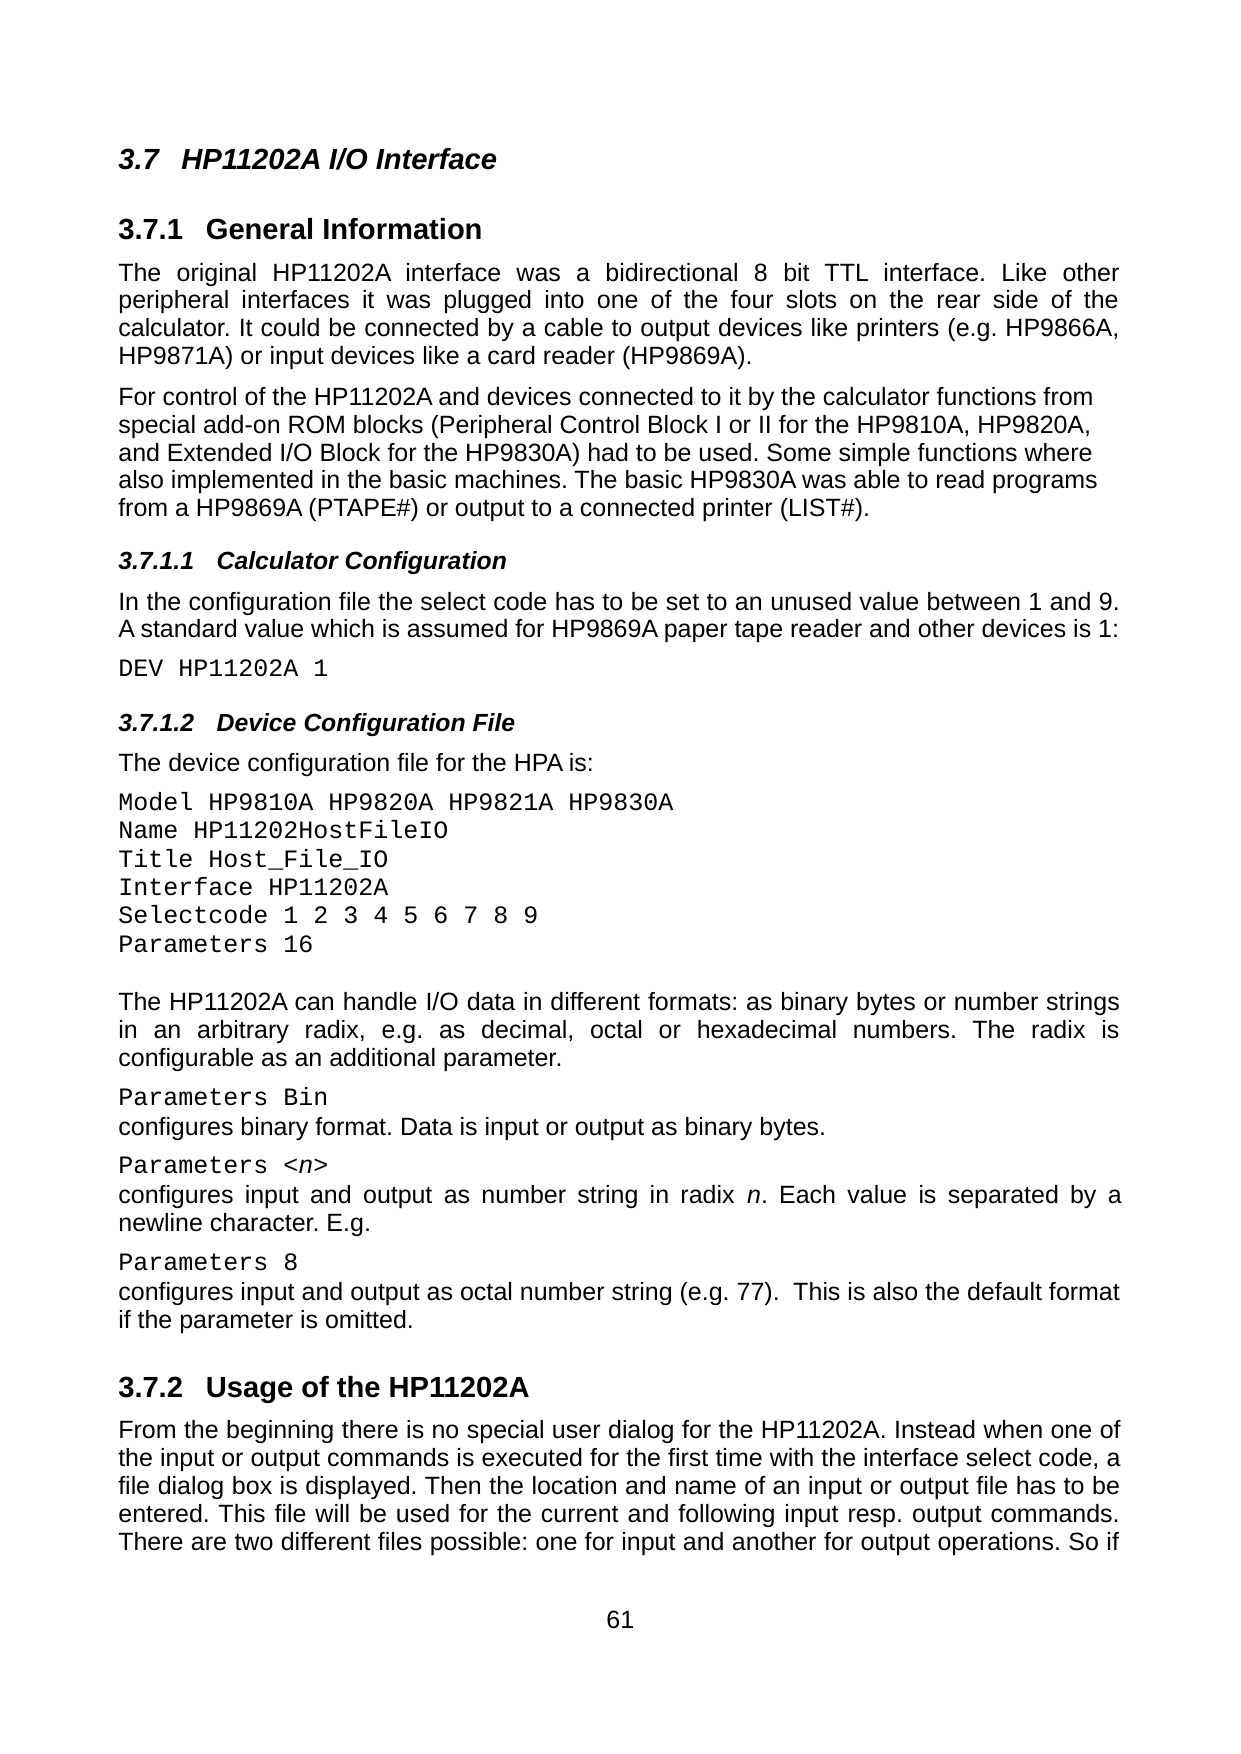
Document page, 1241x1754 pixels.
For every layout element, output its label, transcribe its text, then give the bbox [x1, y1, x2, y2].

text For control of the HP11202A and devices connected to it by the calculator functions from special add-on ROM blocks (Peripheral Control Block I or II for the HP9810A, HP9820A, and Extended I/O Block for the HP9830A) had to be used. Some simple functions where also implemented in the basic machines. The basic HP9830A was able to read programs from a HP9869A (PTAPE#) or output to a connected printer (LIST#). [118, 382, 1122, 522]
text From the beginning there is no special user dialog for the HP11202A. Instead when one of the input or output commands is executed for the first time with the interface select code, a file dialog box is displayed. Then the location and name of an input or output file has to be entered. This file will be used for the current and following input resp. output commands. There are two different files possible: one for input and another for output operations. So if [118, 1416, 1122, 1556]
text The HP11202A can handle I/O data in different formats: as binary bytes or number strings in an arbitrary radix, e.g. as decimal, octal or hexadecimal numbers. The radix is configurable as an additional parameter. [118, 988, 1122, 1072]
subtitle Calculator Configuration [118, 547, 1122, 575]
text Title Host_File_IO [118, 846, 1122, 874]
subtitle General Information [118, 213, 1122, 246]
text configures binary format. Data is input or output as binary bytes. [118, 1112, 1122, 1140]
text Interface HP11202A [118, 874, 1122, 903]
text Parameters 16 [118, 931, 1122, 959]
subtitle Device Configuration File [118, 709, 1122, 737]
text Selectcode 1 2 3 4 5 6 7 8 9 [118, 903, 1122, 931]
text Name HP11202HostFileIO [118, 818, 1122, 846]
text The original HP11202A interface was a bidirectional 8 bit TTL interface. Like other peripheral interfaces it was plugged into one of the four slots on the rear side of the calculator. It could be connected by a cable to output devices like printers (e.g. HP9866A, HP9871A) or input devices like a card reader (HP9869A). [118, 258, 1122, 370]
text Model HP9810A HP9820A HP9821A HP9830A [118, 789, 1122, 818]
subtitle Usage of the HP11202A [118, 1371, 1122, 1404]
text configures input and output as octal number string (e.g. 77). This is also the default format if the parameter is omitted. [118, 1278, 1122, 1334]
text Parameters <n> [118, 1153, 1122, 1181]
subtitle HP11202A I/O Interface [118, 143, 1122, 176]
text The device configuration file for the HPA is: [118, 749, 1122, 777]
text configures input and output as number string in radix n. Each value is separated by a newline character. E.g. [118, 1181, 1122, 1237]
text Parameters 8 [118, 1249, 1122, 1278]
text Parameters Bin [118, 1084, 1122, 1112]
text In the configuration file the select code has to be set to an unused value between 1 and 9. A standard value which is assumed for HP9869A paper tape reader and other devices is 1: [118, 587, 1122, 643]
text DEV HP11202A 1 [118, 656, 1122, 684]
